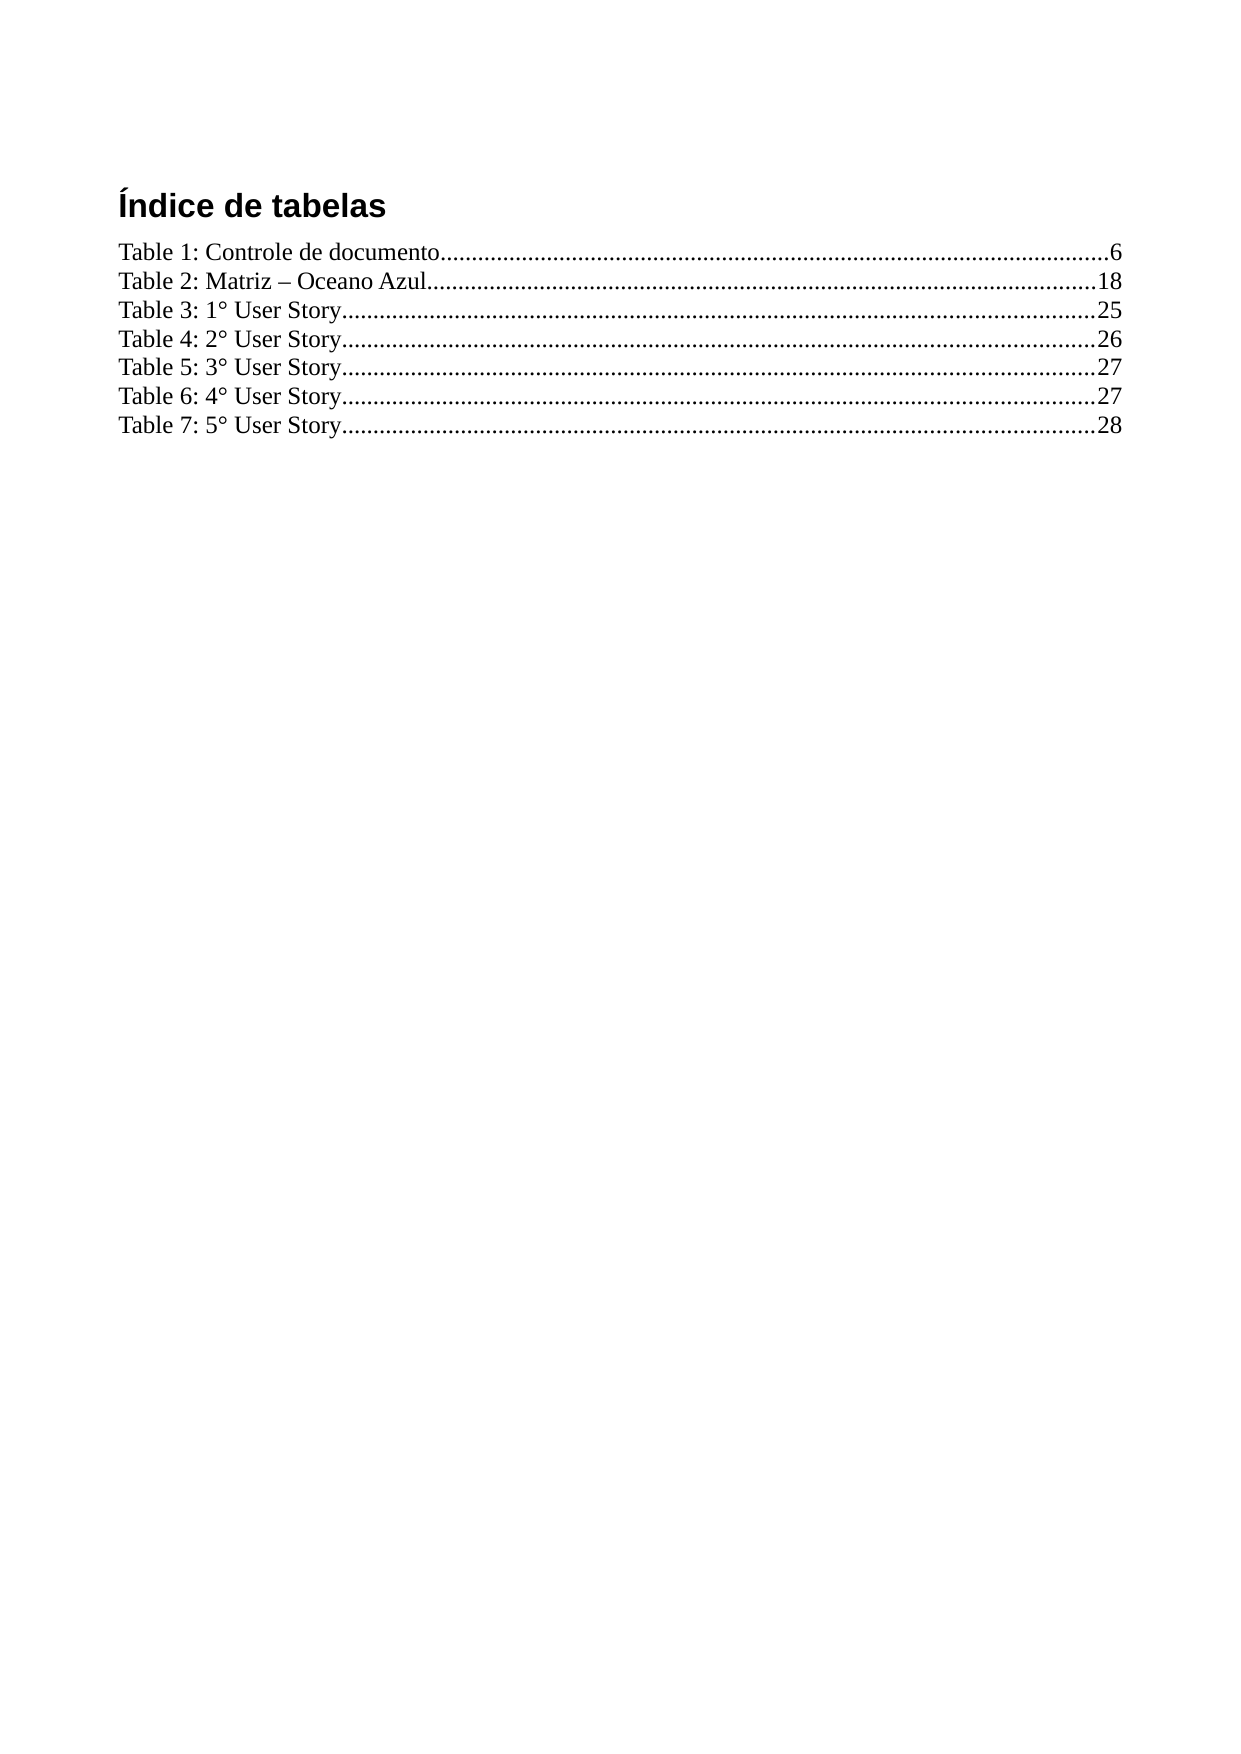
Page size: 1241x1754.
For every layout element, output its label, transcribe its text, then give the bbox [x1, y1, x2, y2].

text Table 6: 4° User Story 27 [118, 381, 1122, 410]
subtitle Índice de tabelas [118, 186, 1122, 225]
text Table 3: 1° User Story 25 [118, 295, 1122, 324]
text Table 7: 5° User Story 28 [118, 410, 1122, 439]
text Table 2: Matriz – Oceano Azul 18 [118, 266, 1122, 295]
text Table 5: 3° User Story 27 [118, 352, 1122, 381]
text Table 1: Controle de documento 6 [118, 237, 1122, 266]
text Table 4: 2° User Story 26 [118, 324, 1122, 352]
